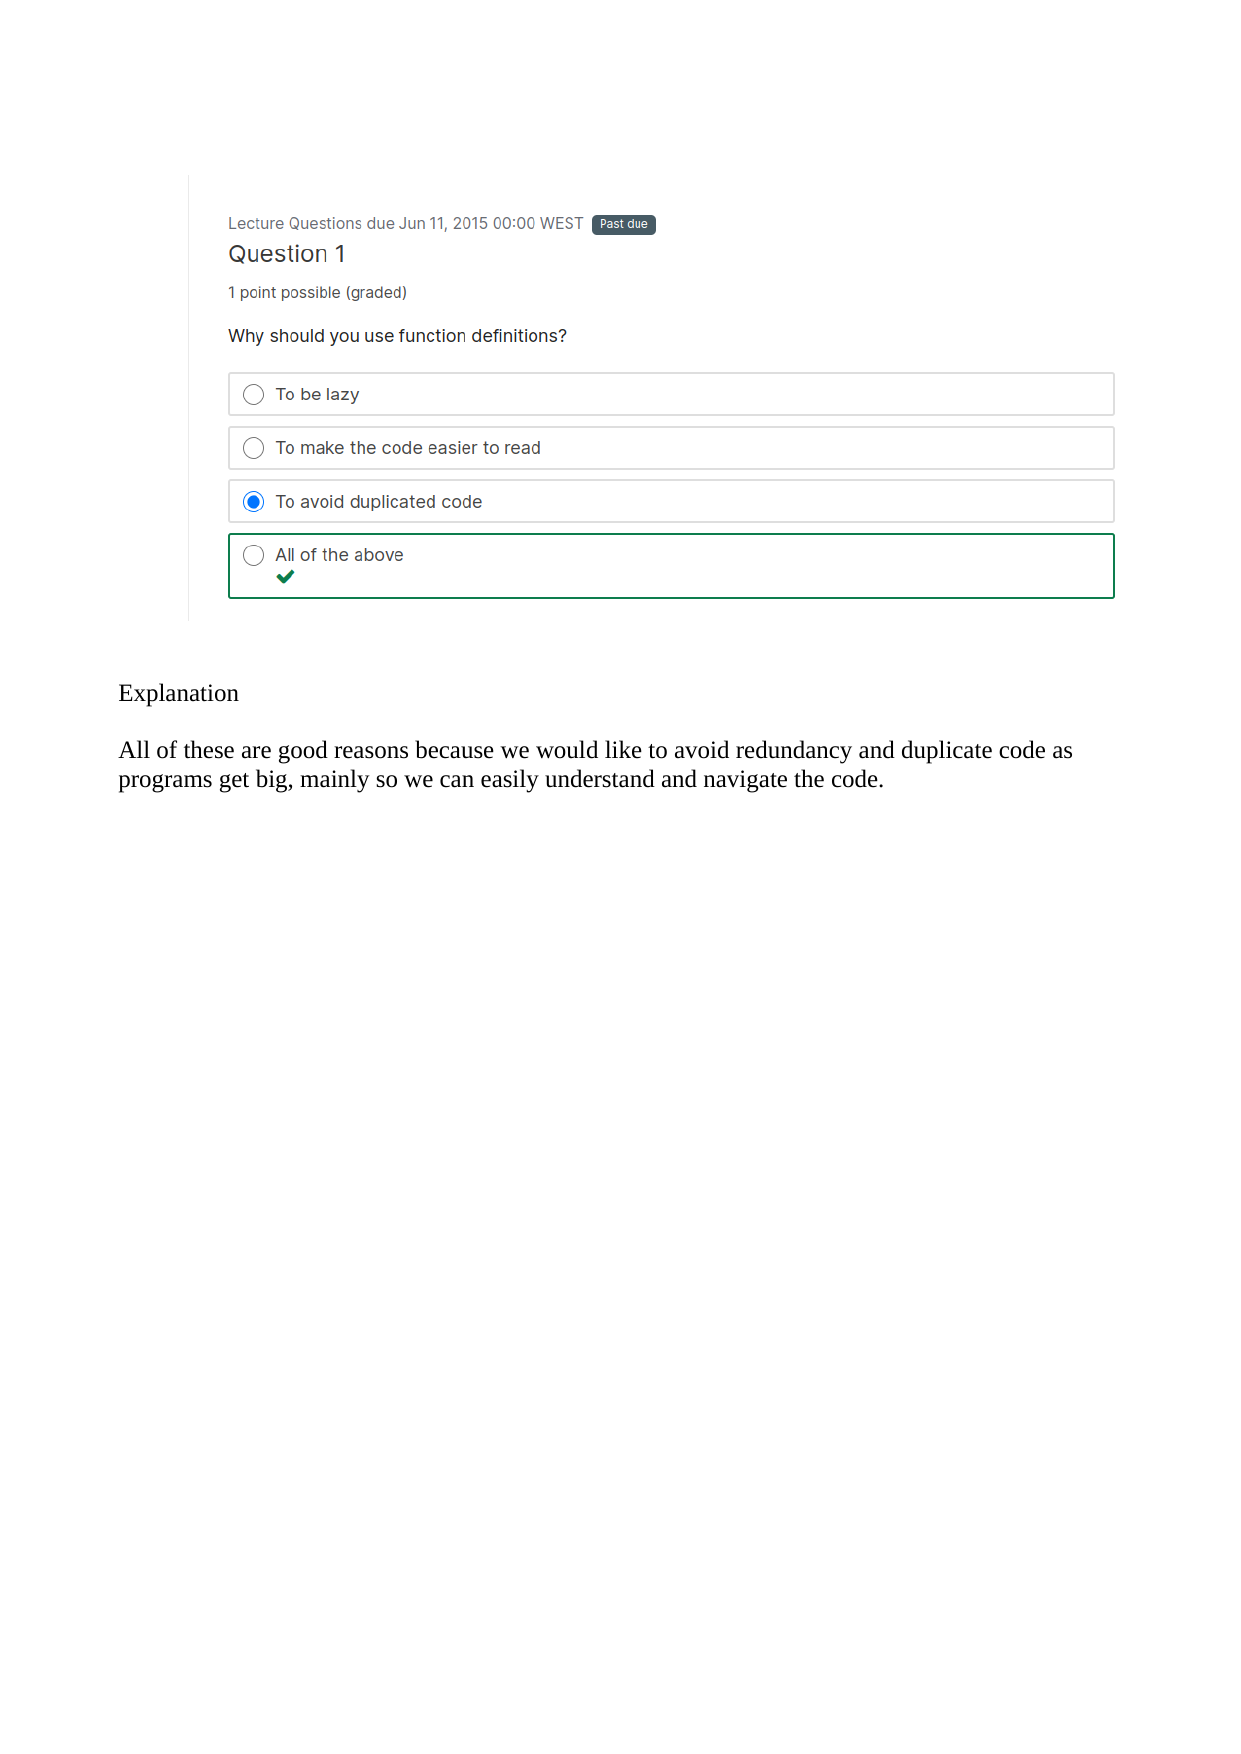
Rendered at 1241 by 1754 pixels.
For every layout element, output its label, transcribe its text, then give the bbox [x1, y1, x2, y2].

text Explanation [118, 678, 1122, 707]
text All of these are good reasons because we would like to avoid redundancy and duplicate code as programs get big, mainly so we can easily understand and navigate the code. [118, 735, 1122, 793]
picture [118, 175, 1123, 621]
